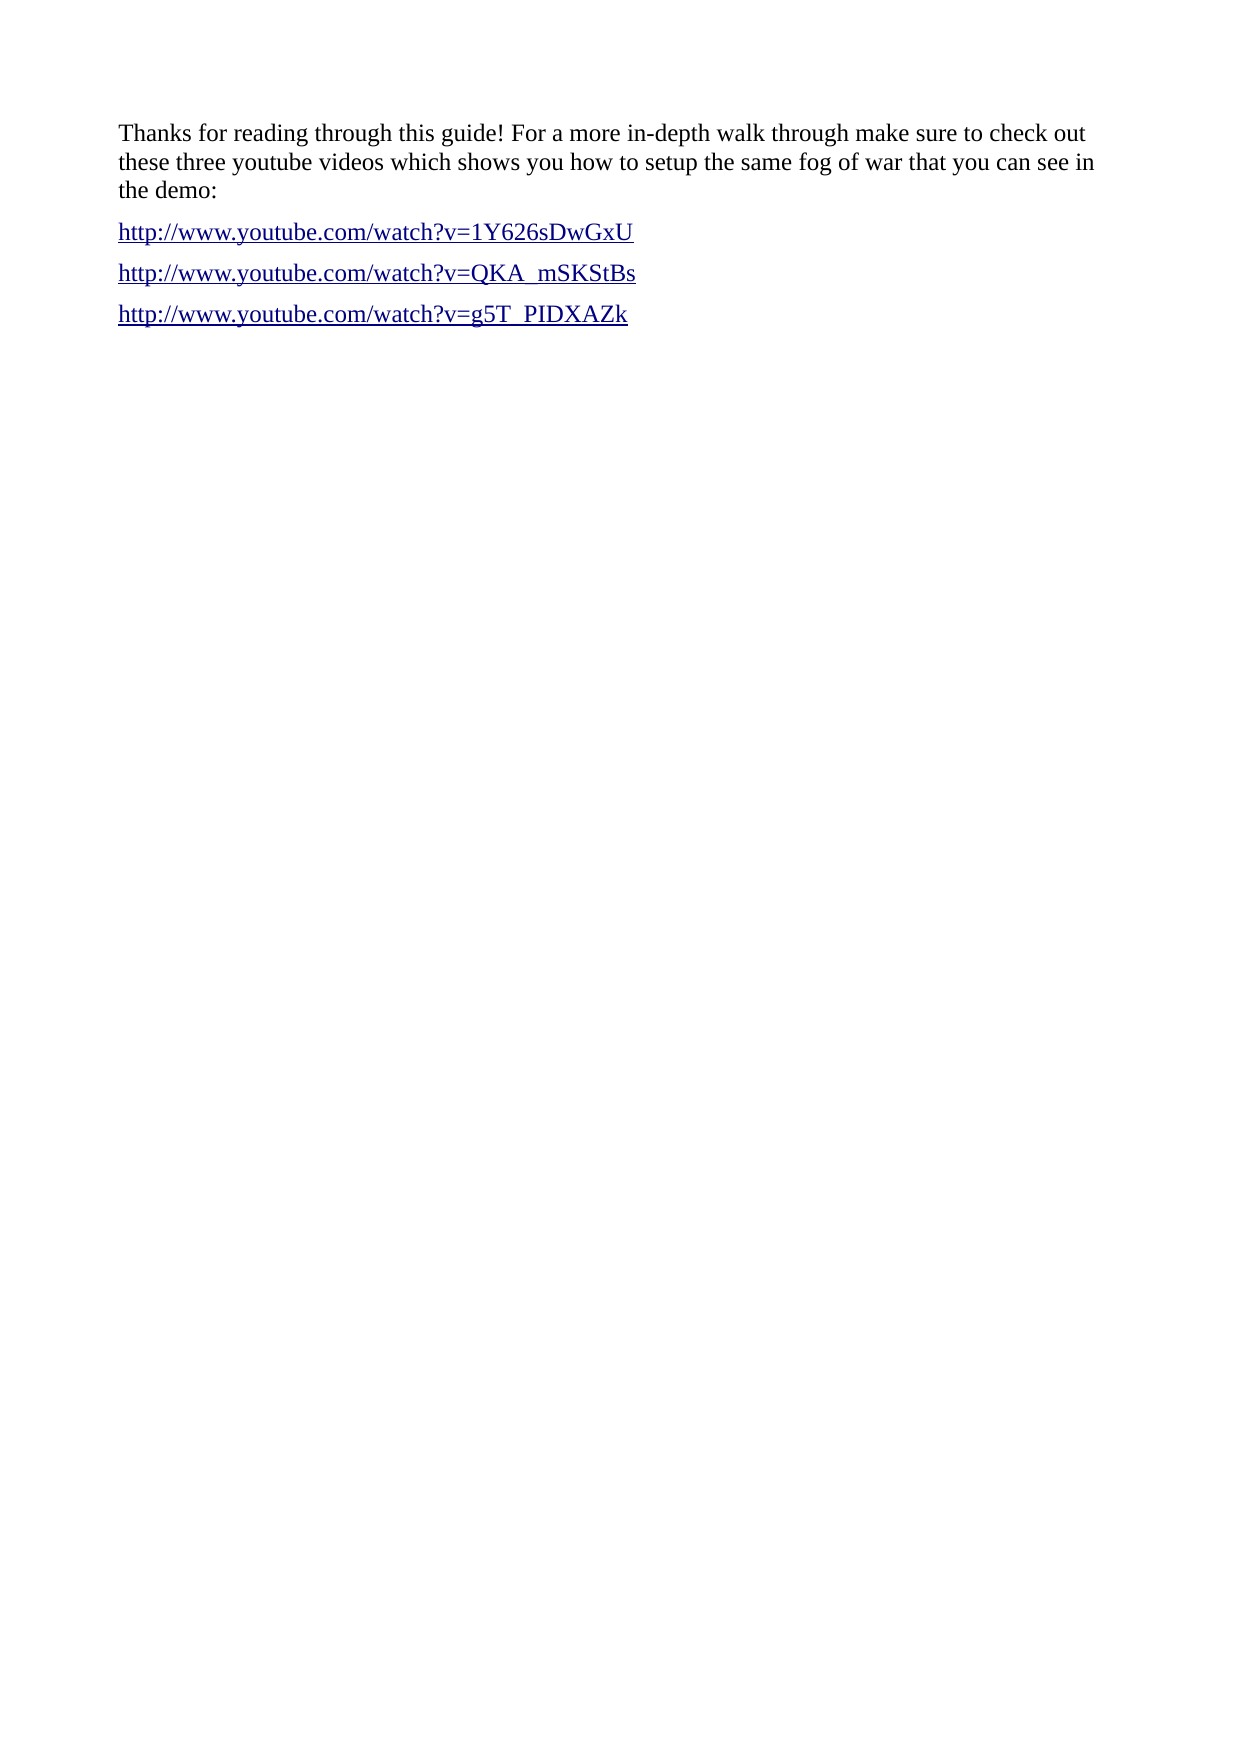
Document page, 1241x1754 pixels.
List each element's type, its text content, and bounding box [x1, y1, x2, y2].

text Thanks for reading through this guide! For a more in-depth walk through make sure to check out these three youtube videos which shows you how to setup the same fog of war that you can see in the demo: [118, 118, 1122, 204]
text http://www.youtube.com/watch?v=QKA_mSKStBs [118, 258, 1122, 287]
text http://www.youtube.com/watch?v=1Y626sDwGxU [118, 217, 1122, 246]
text http://www.youtube.com/watch?v=g5T_PIDXAZk [118, 299, 1122, 328]
